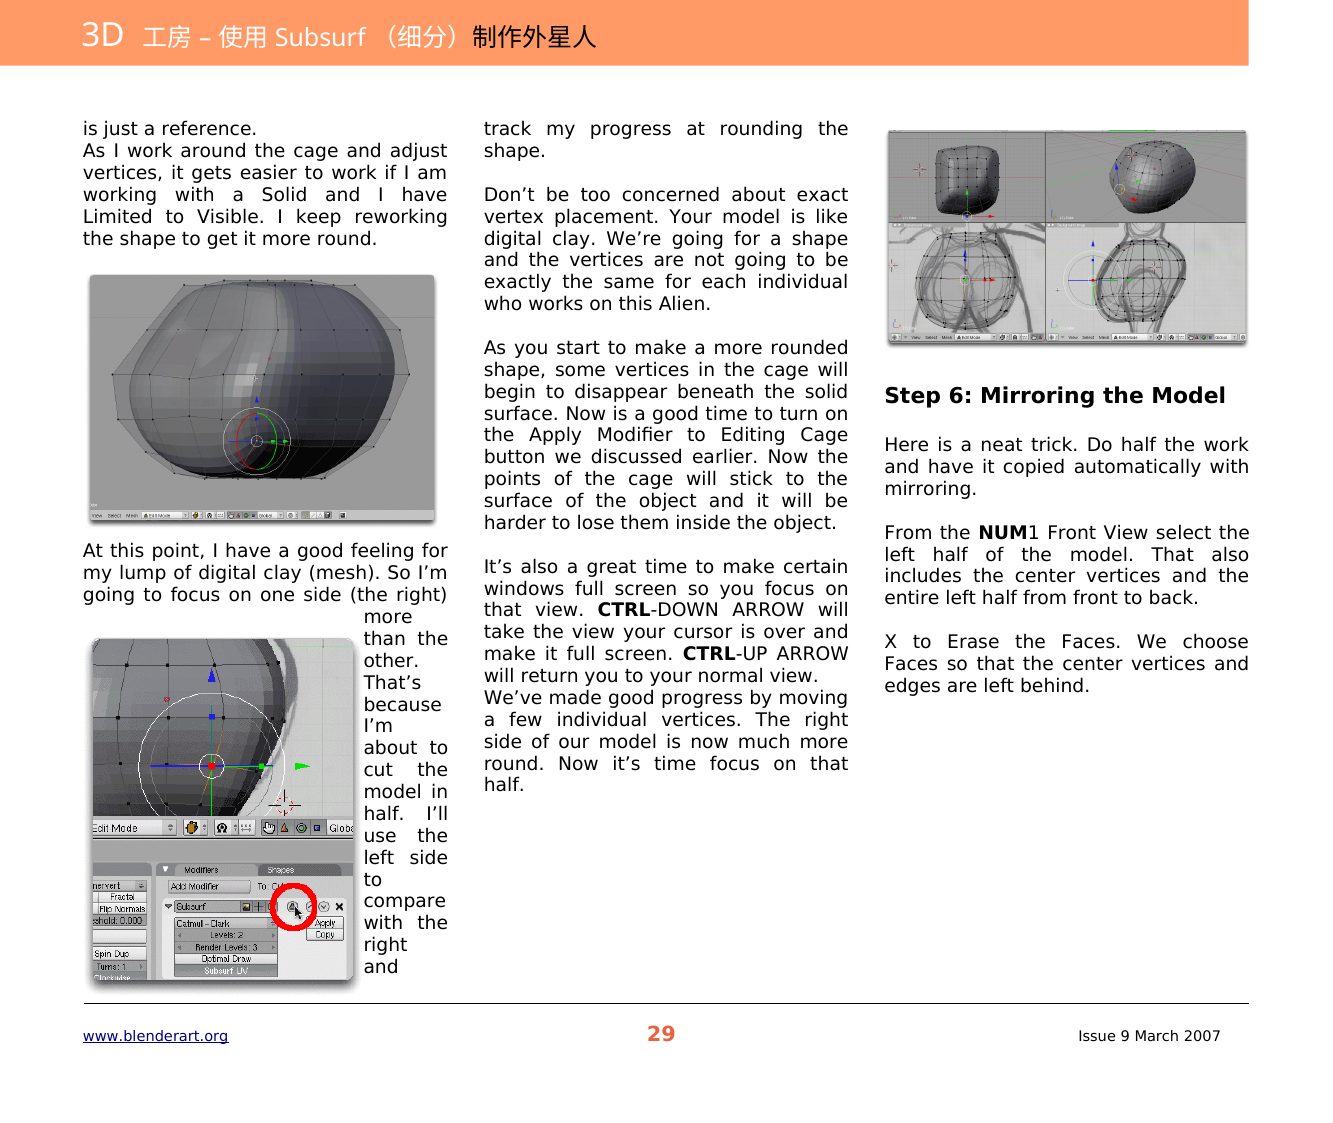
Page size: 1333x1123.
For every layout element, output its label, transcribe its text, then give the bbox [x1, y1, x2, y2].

text As I work around the cage and adjust vertices, it gets easier to work if I am working with a Solid and I have Limited to Visible. I keep reworking the shape to get it more round. [83, 140, 448, 249]
text We’ve made good progress by moving a few individual vertices. The right side of our model is now much more round. Now it’s time focus on that half. [483, 687, 849, 796]
text X to Erase the Faces. We choose Faces so that the center vertices and edges are left behind. [884, 631, 1249, 697]
text Step 6: Mirroring the Model [884, 383, 1249, 409]
text track my progress at rounding the shape. [483, 118, 849, 162]
text From the NUM1 Front View select the left half of the model. That also includes the center vertices and the entire left half from front to back. [884, 522, 1249, 609]
text Don’t be too concerned about exact vertex placement. Your model is like digital clay. We’re going for a shape and the vertices are not going to be exactly the same for each individual who works on this Alien. [483, 184, 849, 315]
text As you start to make a more rounded shape, some vertices in the cage will begin to disappear beneath the solid surface. Now is a good time to turn on the Apply Modifier to Editing Cage button we discussed earlier. Now the points of the cage will stick to the surface of the object and it will be harder to lose them inside the object. [483, 337, 849, 534]
picture [884, 130, 1250, 350]
text At this point, I have a good feeling for my lump of digital clay (mesh). So I’m going to focus on one side (the right) more than the other. That’s because I’m about to cut the model in half. I’ll use the left side to compare with the right and [83, 271, 448, 978]
picture [81, 637, 364, 998]
text Here is a neat trick. Do half the work and have it copied automatically with mirroring. [884, 434, 1249, 500]
picture [85, 274, 438, 529]
text is just a reference. [83, 118, 448, 140]
text It’s also a great time to make certain windows full screen so you focus on that view. CTRL-DOWN ARROW will take the view your cursor is over and make it full screen. CTRL-UP ARROW will return you to your normal view. [483, 556, 849, 687]
